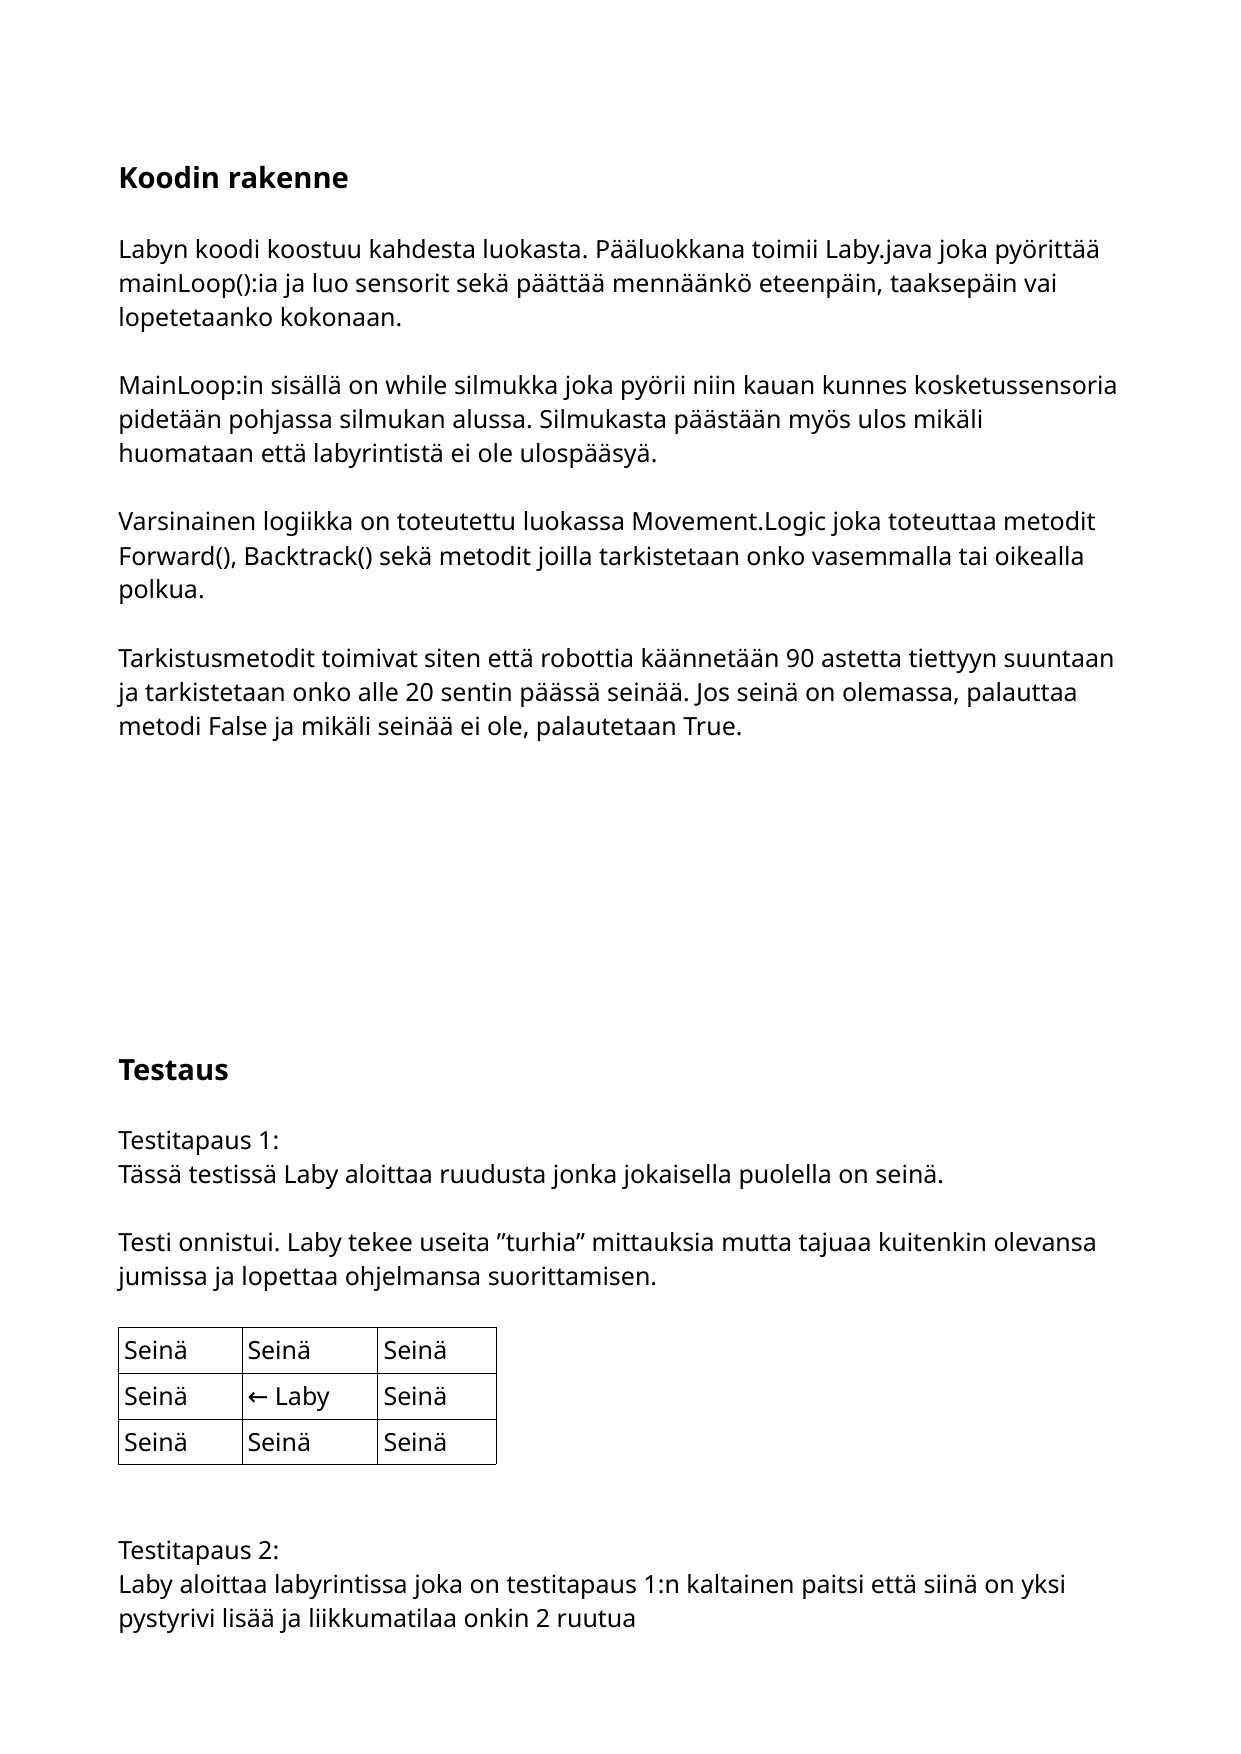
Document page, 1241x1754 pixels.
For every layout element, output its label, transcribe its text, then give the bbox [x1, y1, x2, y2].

table_cell ← Laby [243, 1374, 377, 1418]
text MainLoop:in sisällä on while silmukka joka pyörii niin kauan kunnes kosketussensoria pidetään pohjassa silmukan alussa. Silmukasta päästään myös ulos mikäli huomataan että labyrintistä ei ole ulospääsyä. [118, 368, 1122, 470]
text Tässä testissä Laby aloittaa ruudusta jonka jokaisella puolella on seinä. [118, 1157, 1122, 1191]
text Testitapaus 1: [118, 1123, 1122, 1157]
text Testitapaus 2: [118, 1532, 1122, 1566]
text Labyn koodi koostuu kahdesta luokasta. Pääluokkana toimii Laby.java joka pyörittää mainLoop():ia ja luo sensorit sekä päättää mennäänkö eteenpäin, taaksepäin vai lopetetaanko kokonaan. [118, 232, 1122, 334]
table_cell Seinä [378, 1374, 496, 1418]
table_header Seinä [243, 1328, 377, 1373]
table_cell Seinä [378, 1420, 496, 1464]
text Testaus [118, 1049, 1122, 1089]
table_header Seinä [119, 1328, 242, 1373]
text Laby aloittaa labyrintissa joka on testitapaus 1:n kaltainen paitsi että siinä on yksi pystyrivi lisää ja liikkumatilaa onkin 2 ruutua [118, 1566, 1122, 1634]
table_cell Seinä [119, 1420, 242, 1464]
table_cell Seinä [119, 1374, 242, 1418]
text Testi onnistui. Laby tekee useita ”turhia” mittauksia mutta tajuaa kuitenkin olevansa jumissa ja lopettaa ohjelmansa suorittamisen. [118, 1225, 1122, 1293]
table_cell Seinä [243, 1420, 377, 1464]
text Varsinainen logiikka on toteutettu luokassa Movement.Logic joka toteuttaa metodit Forward(), Backtrack() sekä metodit joilla tarkistetaan onko vasemmalla tai oikealla polkua. [118, 504, 1122, 606]
table_header Seinä [378, 1328, 496, 1373]
text Koodin rakenne [118, 158, 1122, 197]
text Tarkistusmetodit toimivat siten että robottia käännetään 90 astetta tiettyyn suuntaan ja tarkistetaan onko alle 20 sentin päässä seinää. Jos seinä on olemassa, palauttaa metodi False ja mikäli seinää ei ole, palautetaan True. [118, 640, 1122, 742]
